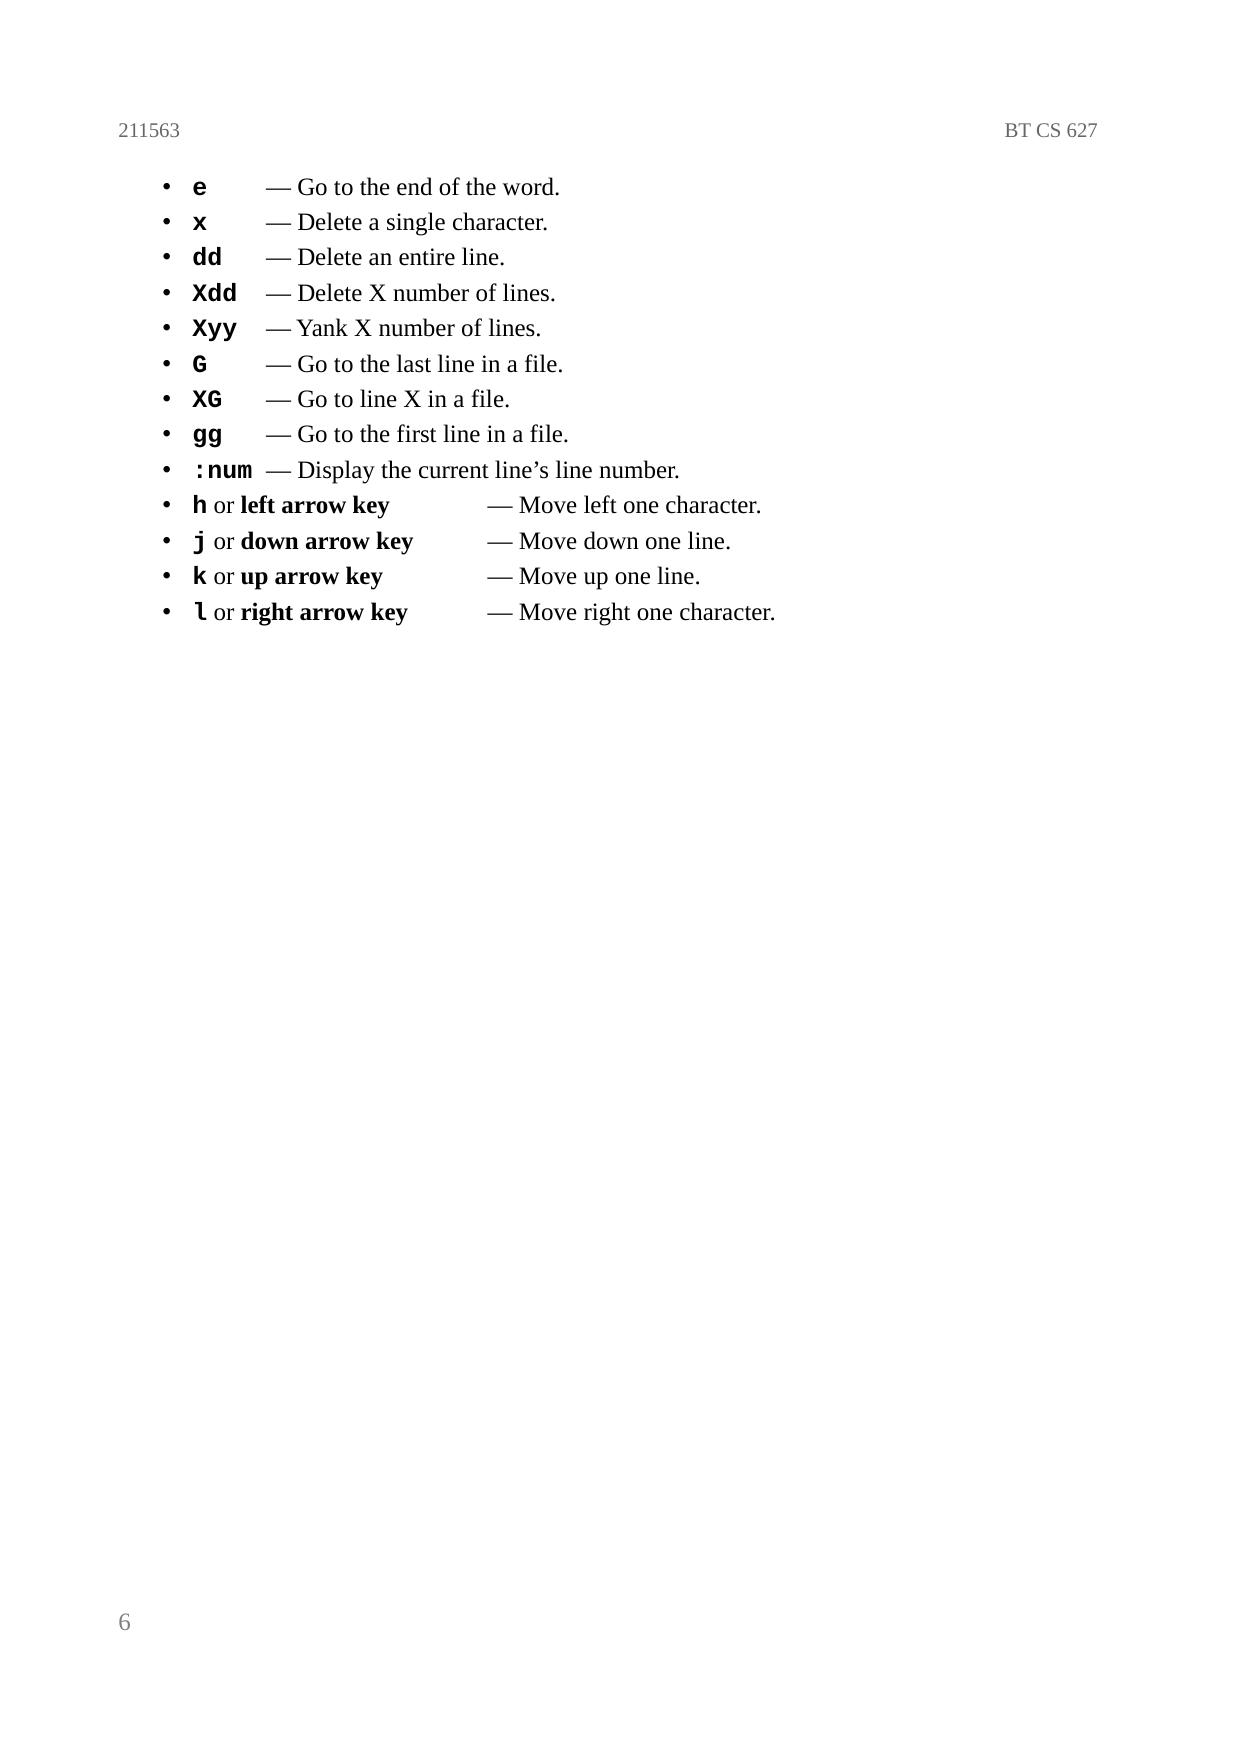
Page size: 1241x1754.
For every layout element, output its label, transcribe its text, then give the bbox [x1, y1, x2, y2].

list :num — Display the current line’s line number. [162, 455, 1122, 486]
list gg — Go to the first line in a file. [162, 419, 1122, 450]
list XG — Go to line X in a file. [162, 384, 1122, 415]
list h or left arrow key — Move left one character. [162, 490, 1122, 521]
list l or right arrow key — Move right one character. [162, 597, 1122, 627]
list j or down arrow key — Move down one line. [162, 526, 1122, 557]
list G — Go to the last line in a file. [162, 349, 1122, 379]
list Xyy — Yank X number of lines. [162, 313, 1122, 344]
list k or up arrow key — Move up one line. [162, 561, 1122, 592]
list Xdd — Delete X number of lines. [162, 278, 1122, 309]
list x — Delete a single character. [162, 207, 1122, 238]
list e — Go to the end of the word. [162, 172, 1122, 202]
list dd — Delete an entire line. [162, 242, 1122, 273]
